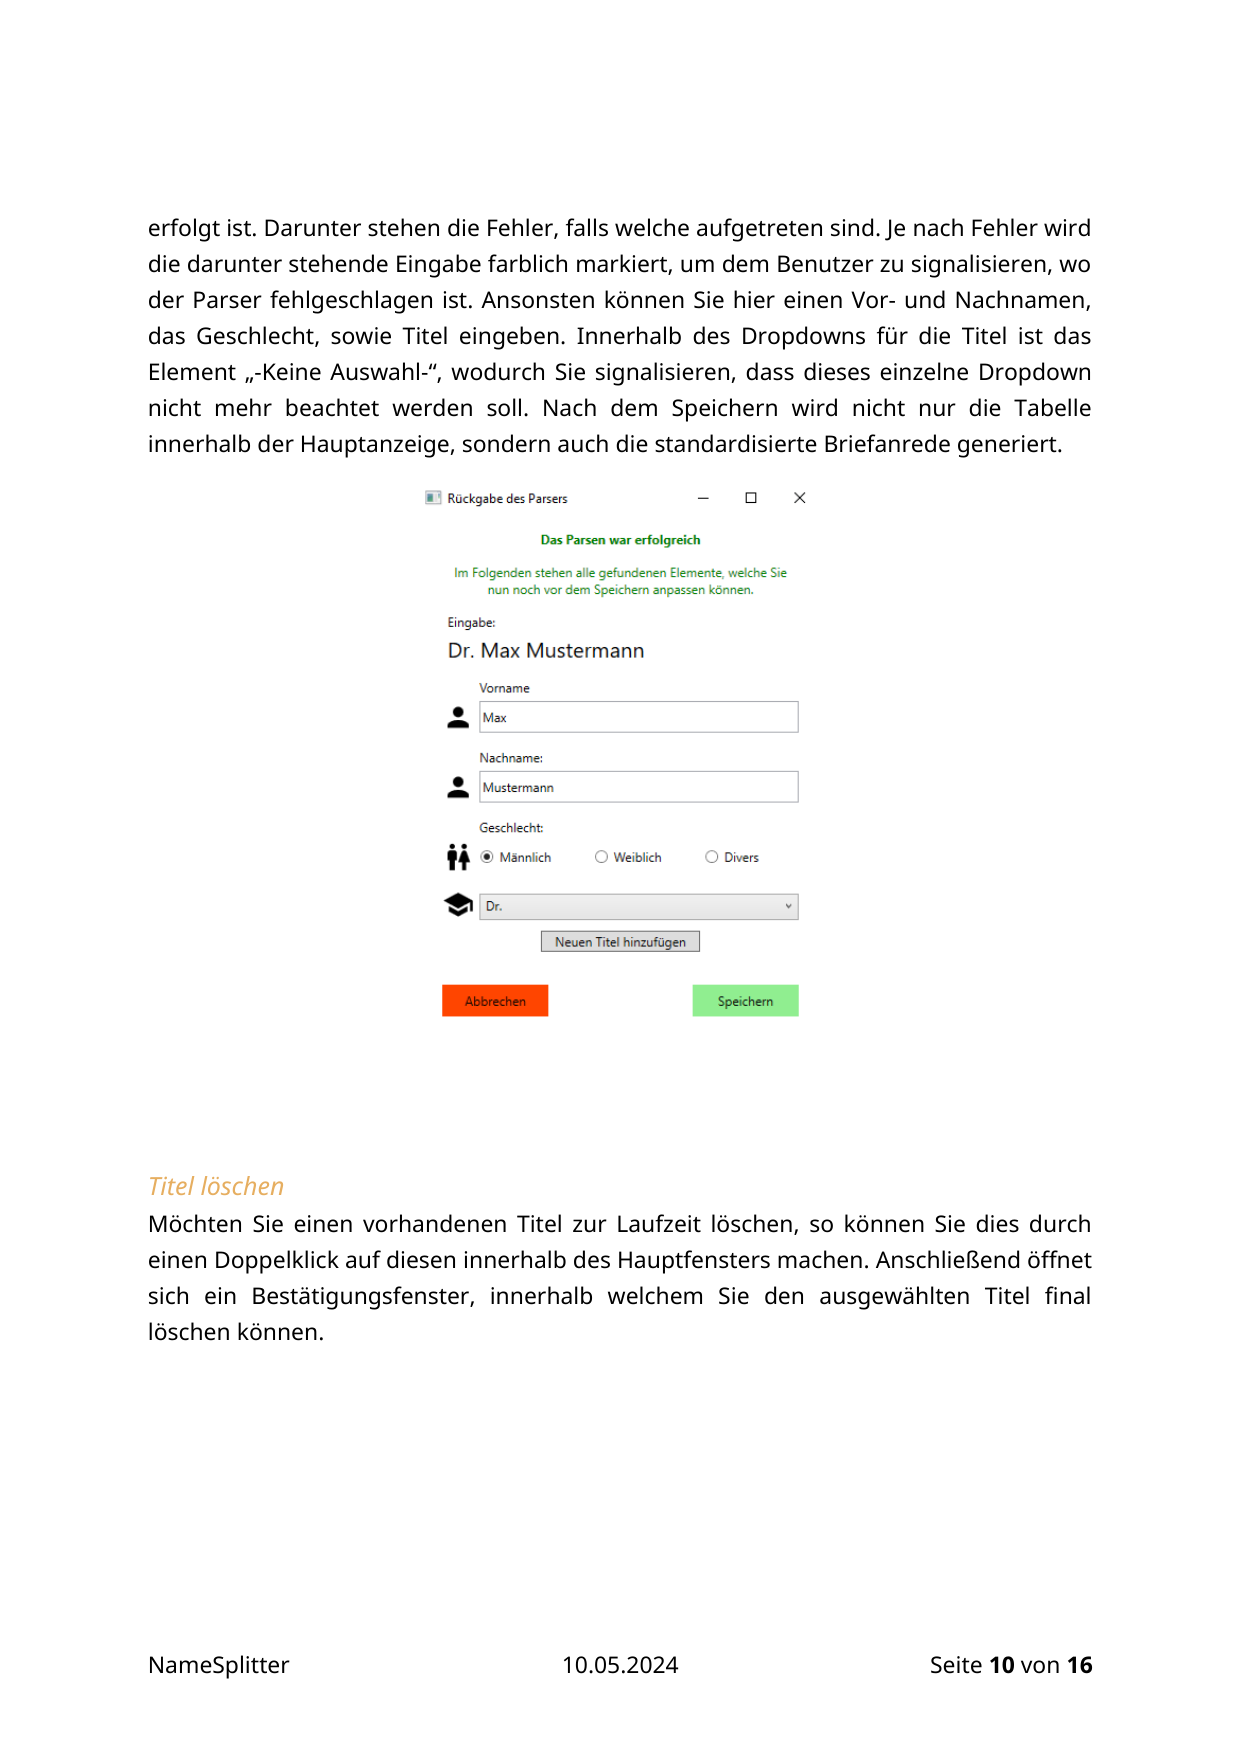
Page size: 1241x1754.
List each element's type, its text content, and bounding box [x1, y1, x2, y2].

subtitle Titel löschen [148, 1169, 1093, 1203]
text erfolgt ist. Darunter stehen die Fehler, falls welche aufgetreten sind. Je nach Fehler wird die darunter stehende Eingabe farblich markiert, um dem Benutzer zu signalisieren, wo der Parser fehlgeschlagen ist. Ansonsten können Sie hier einen Vor- und Nachnamen, das Geschlecht, sowie Titel eingeben. Innerhalb des Dropdowns für die Titel ist das Element „-Keine Auswahl-“, wodurch Sie signalisieren, dass dieses einzelne Dropdown nicht mehr beachtet werden soll. Nach dem Speichern wird nicht nur die Tabelle innerhalb der Hauptanzeige, sondern auch die standardisierte Briefanrede generiert. [148, 212, 1093, 459]
text Möchten Sie einen vorhandenen Titel zur Laufzeit löschen, so können Sie dies durch einen Doppelklick auf diesen innerhalb des Hauptfensters machen. Anschließend öffnet sich ein Bestätigungsfenster, innerhalb welchem Sie den ausgewählten Titel final löschen können. [148, 1208, 1093, 1347]
picture [421, 484, 820, 1026]
